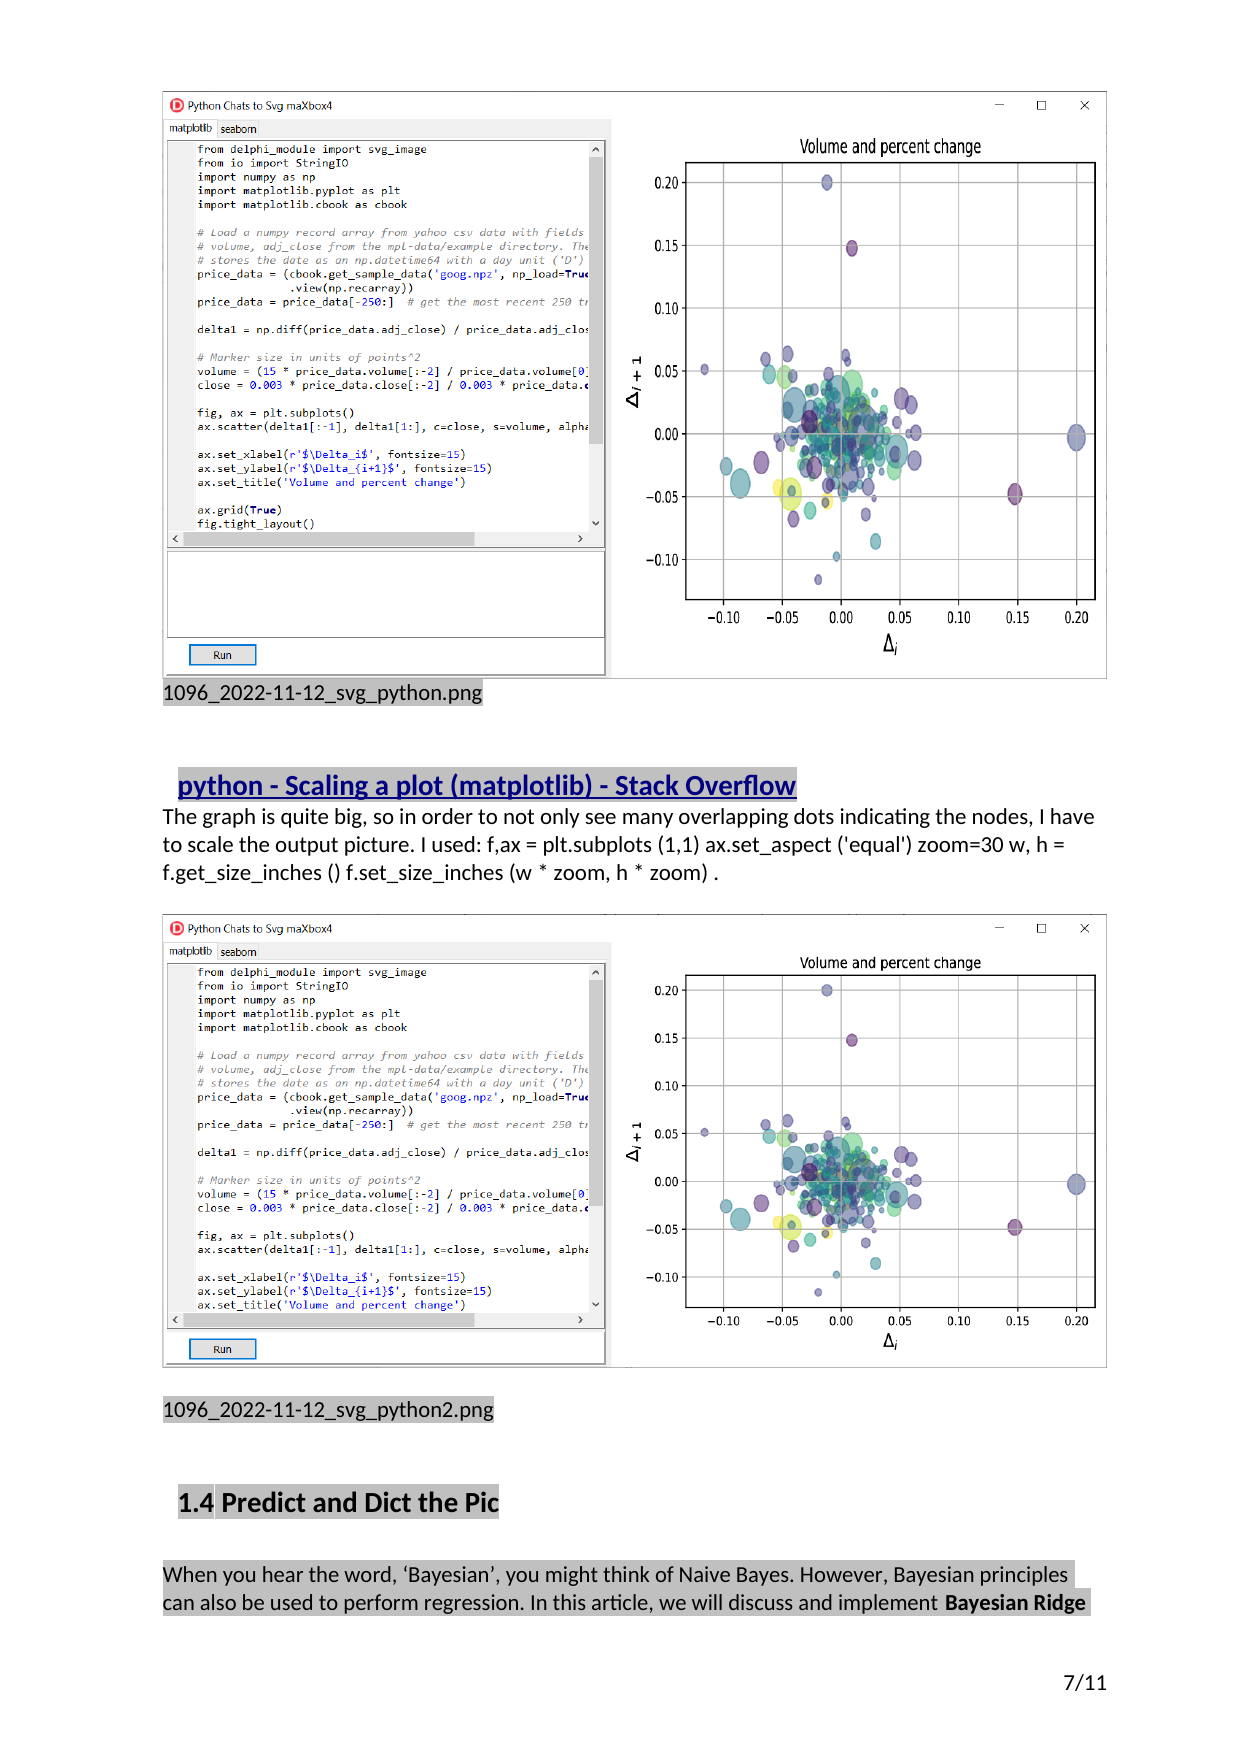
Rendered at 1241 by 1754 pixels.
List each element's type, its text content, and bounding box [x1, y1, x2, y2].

subtitle python - Scaling a plot (matplotlib) - Stack Overflow [177, 767, 1107, 802]
text 1096_2022-11-12_svg_python2.png [162, 1396, 1107, 1423]
picture [162, 91, 1107, 679]
text 1096_2022-11-12_svg_python.png [162, 679, 1107, 706]
text When you hear the word, ‘Bayesian’, you might think of Naive Bayes. However, Bayesian principles can also be used to perform regression. In this article, we will discuss and implement Bayesian Ridge [162, 1560, 1107, 1616]
text The graph is quite big, so in order to not only see many overlapping dots indicating the nodes, I have to scale the output picture. I used: f,ax = plt.subplots (1,1) ax.set_aspect ('equal') zoom=30 w, h = f.get_size_inches () f.set_size_inches (w * zoom, h * zoom) . [162, 802, 1107, 886]
picture [162, 914, 1107, 1368]
subtitle Predict and Dict the Pic [215, 1484, 1107, 1519]
